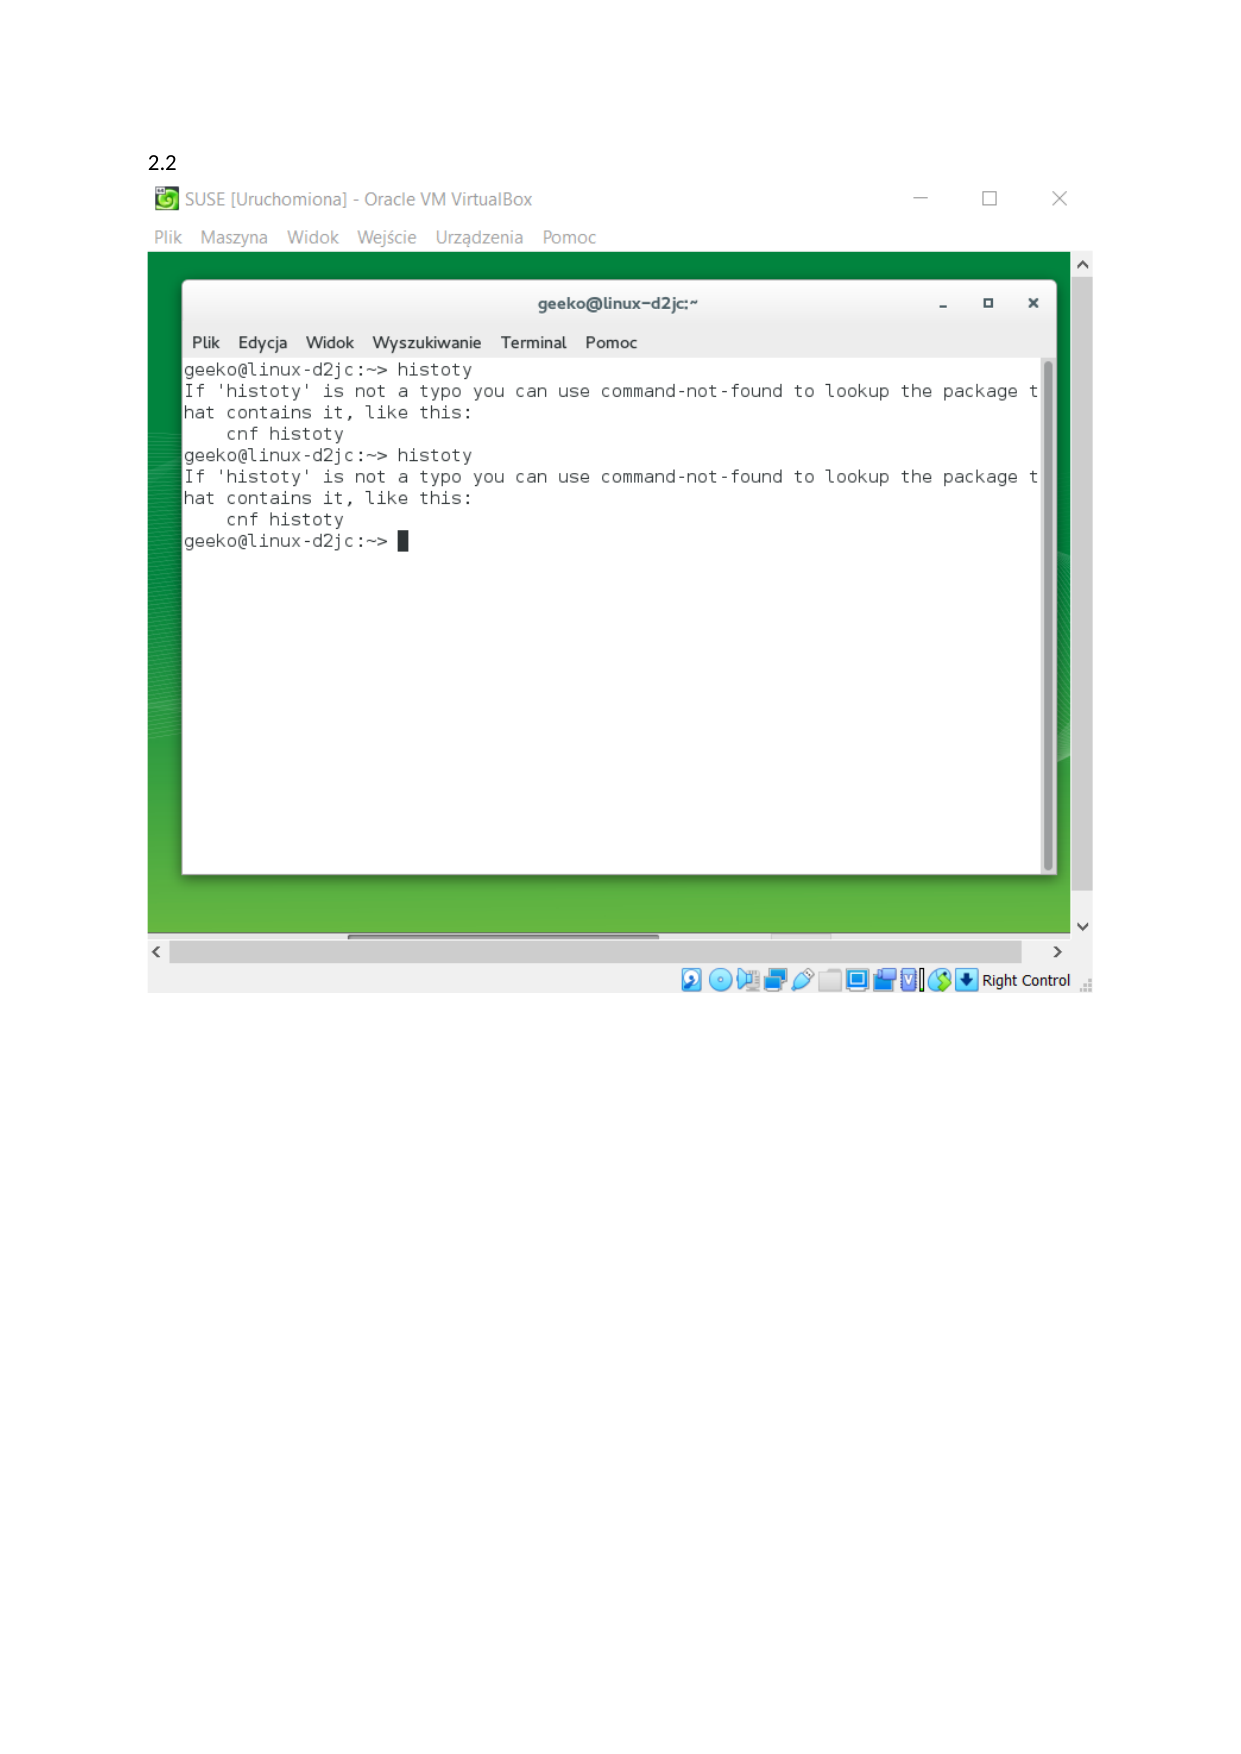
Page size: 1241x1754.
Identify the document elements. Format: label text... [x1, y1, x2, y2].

picture [147, 177, 1093, 993]
text 2.2 [148, 148, 1093, 177]
